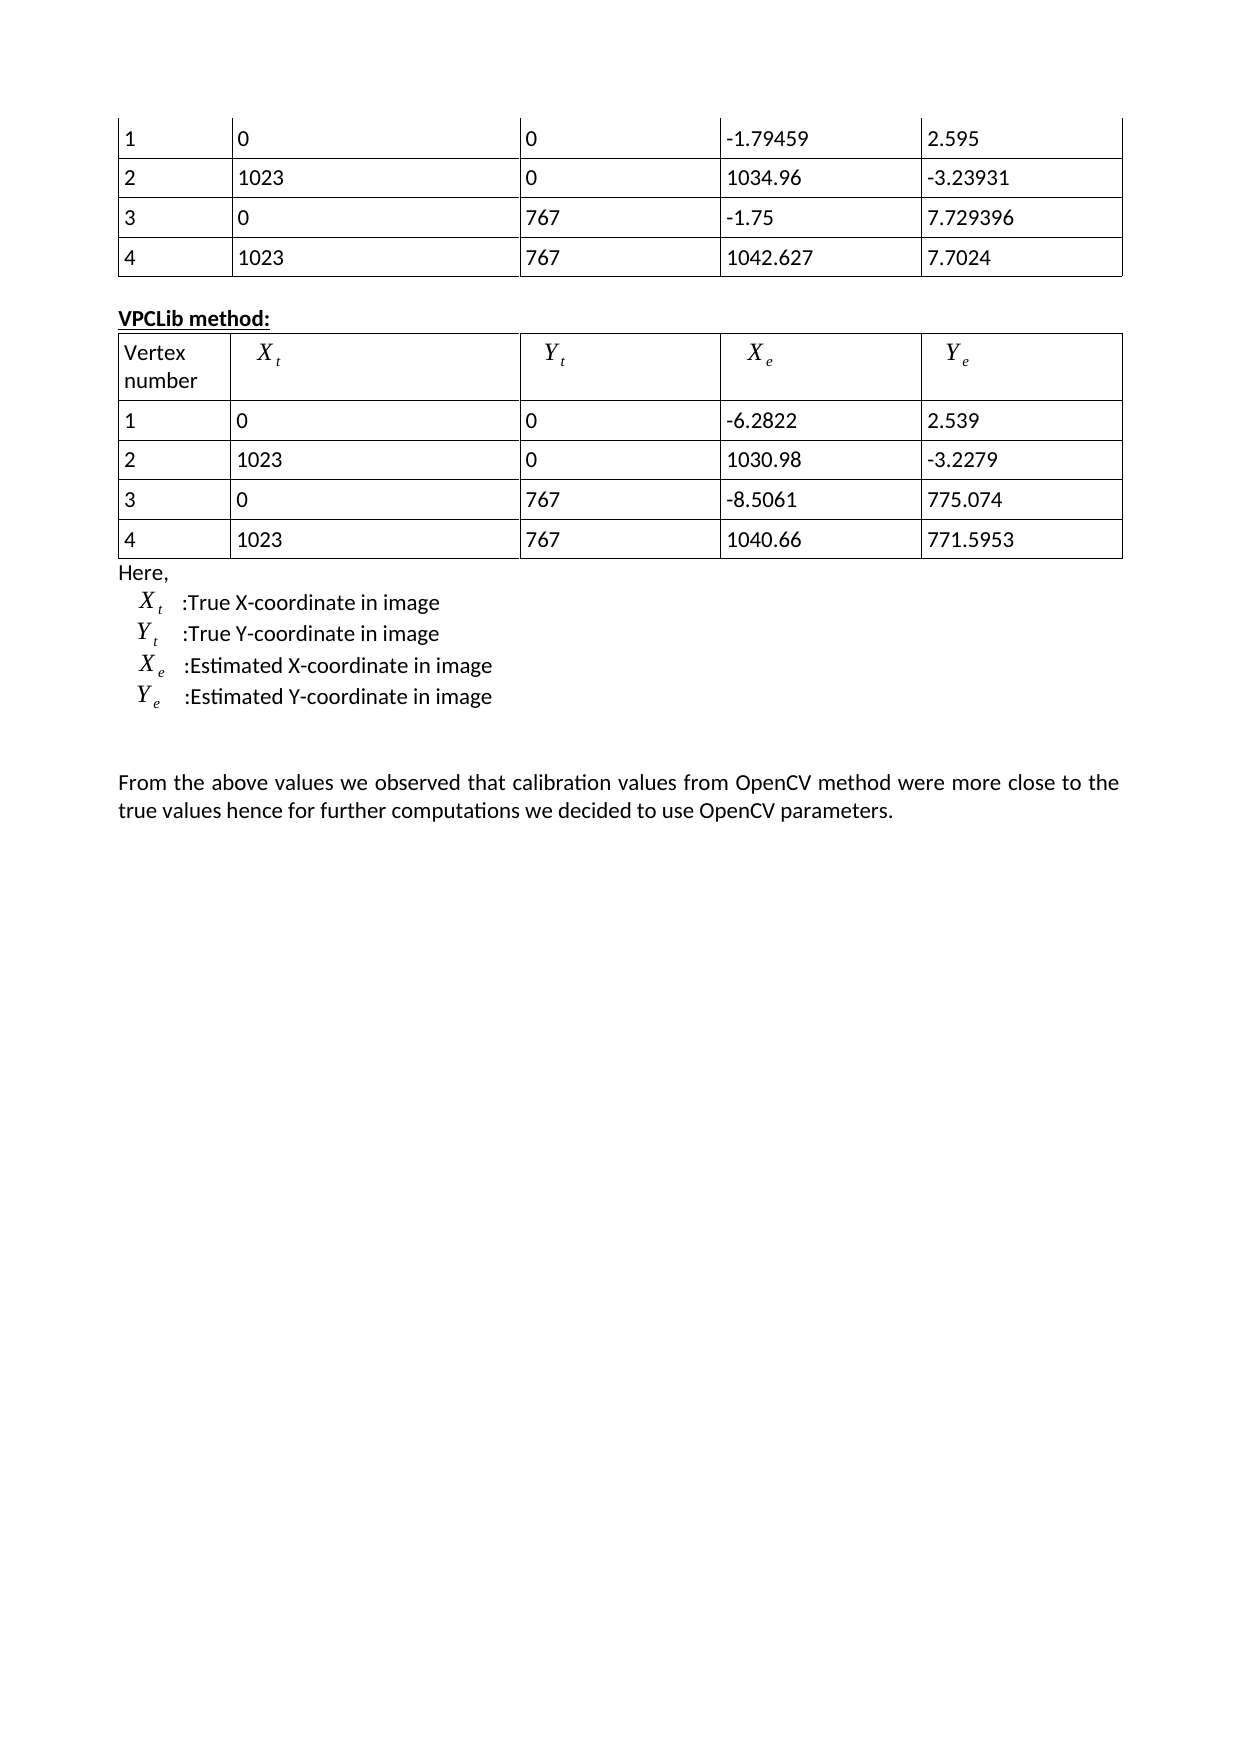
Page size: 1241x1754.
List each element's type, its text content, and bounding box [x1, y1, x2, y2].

table_cell 2 [119, 441, 230, 479]
table_cell 771.5953 [922, 520, 1122, 558]
text :True Y-coordinate in image [118, 618, 1122, 649]
table_header [231, 334, 519, 400]
table_cell 1040.66 [721, 520, 921, 558]
table_header Vertex number [119, 334, 230, 400]
table_cell 3 [119, 480, 230, 519]
text :Estimated X-coordinate in image [118, 649, 1122, 681]
table_cell 1030.98 [721, 441, 921, 479]
table_cell -3.23931 [922, 159, 1122, 197]
text :True X-coordinate in image [118, 587, 1122, 618]
table_cell 3 [119, 198, 232, 237]
text :Estimated Y-coordinate in image [118, 681, 1122, 712]
table_cell 1 [119, 401, 230, 440]
table_header [922, 334, 1122, 400]
table_cell 775.074 [922, 480, 1122, 519]
table_header [721, 334, 921, 400]
table_cell 4 [119, 238, 232, 276]
text Here, [118, 559, 1122, 587]
table_cell 1023 [231, 520, 519, 558]
table_cell 0 [521, 159, 720, 197]
table_cell 4 [119, 520, 230, 558]
table_cell 0 [521, 401, 720, 440]
text VPCLib method: [118, 304, 1122, 332]
table_cell 2.595 [922, 118, 1122, 158]
table_cell 0 [231, 401, 519, 440]
table_cell 2.539 [922, 401, 1122, 440]
table_cell 767 [521, 520, 720, 558]
table_cell 7.7024 [922, 238, 1122, 276]
table_cell 767 [521, 198, 720, 237]
table_header [521, 334, 720, 400]
table_cell 0 [233, 198, 519, 237]
table_cell -1.79459 [721, 118, 921, 158]
table_cell 0 [233, 118, 519, 158]
table_cell 1023 [233, 159, 519, 197]
table_cell 767 [521, 480, 720, 519]
table_cell 1023 [231, 441, 519, 479]
table_cell -1.75 [721, 198, 921, 237]
table_cell -6.2822 [721, 401, 921, 440]
table_cell -3.2279 [922, 441, 1122, 479]
table_cell 0 [231, 480, 519, 519]
table_cell -8.5061 [721, 480, 921, 519]
table_cell 2 [119, 159, 232, 197]
table_cell 767 [521, 238, 720, 276]
text From the above values we observed that calibration values from OpenCV method were more close to the true values hence for further computations we decided to use OpenCV parameters. [118, 768, 1122, 824]
table_cell 7.729396 [922, 198, 1122, 237]
table_cell 1 [119, 118, 232, 158]
table_cell 1023 [233, 238, 519, 276]
table_cell 1042.627 [721, 238, 921, 276]
table_cell 1034.96 [721, 159, 921, 197]
table_cell 0 [521, 441, 720, 479]
table_cell 0 [521, 118, 720, 158]
